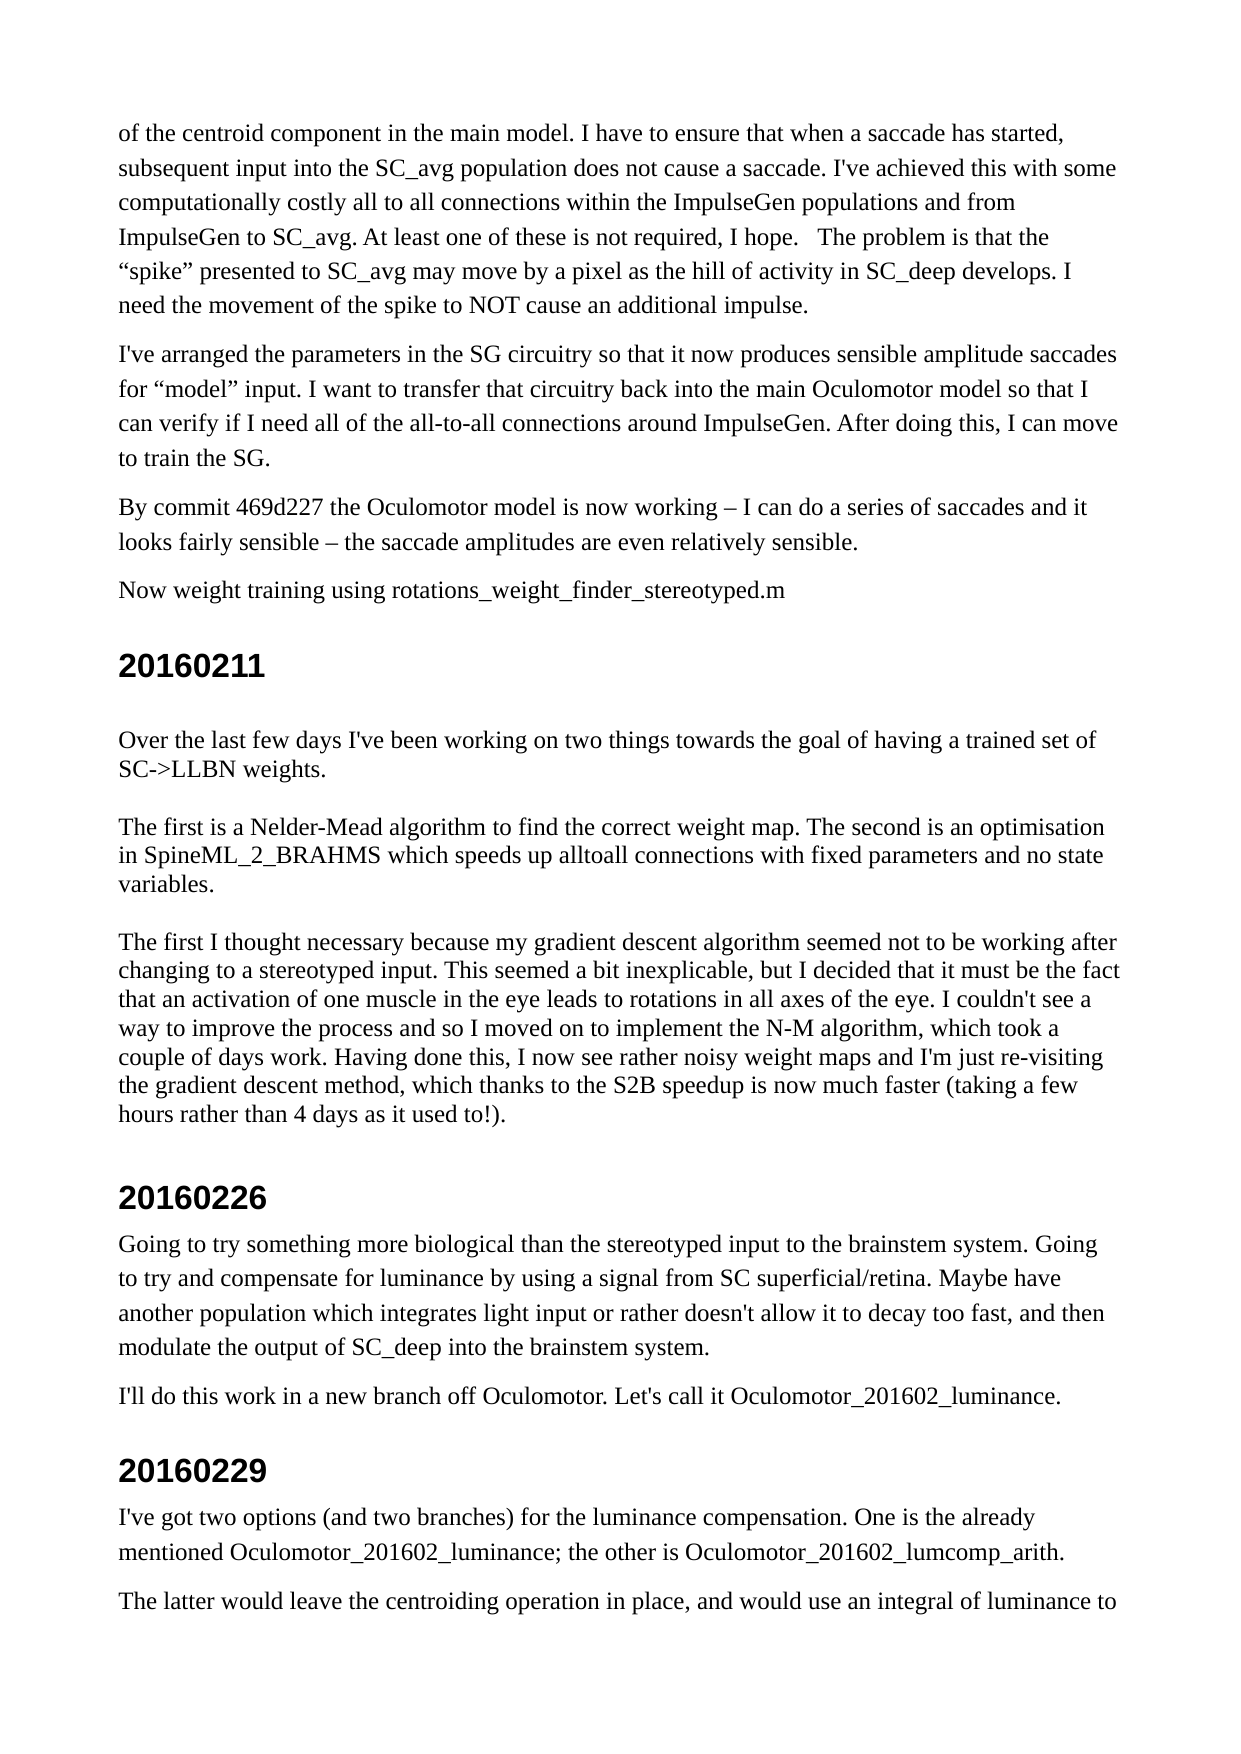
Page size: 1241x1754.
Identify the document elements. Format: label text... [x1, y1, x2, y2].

subtitle 20160211 [118, 646, 1122, 684]
text By commit 469d227 the Oculomotor model is now working – I can do a series of saccades and it looks fairly sensible – the saccade amplitudes are even relatively sensible. [118, 492, 1122, 555]
text of the centroid component in the main model. I have to ensure that when a saccade has started, subsequent input into the SC_avg population does not cause a saccade. I've achieved this with some computationally costly all to all connections within the ImpulseGen populations and from ImpulseGen to SC_avg. At least one of these is not required, I hope. The problem is that the “spike” presented to SC_avg may move by a pixel as the hill of activity in SC_deep develops. I need the movement of the spike to NOT cause an additional impulse. [118, 118, 1122, 319]
subtitle 20160229 [118, 1451, 1122, 1490]
text I've got two options (and two branches) for the luminance compensation. One is the already mentioned Oculomotor_201602_luminance; the other is Oculomotor_201602_lumcomp_arith. [118, 1502, 1122, 1565]
text The latter would leave the centroiding operation in place, and would use an integral of luminance to [118, 1586, 1122, 1614]
text I'll do this work in a new branch off Oculomotor. Let's call it Oculomotor_201602_luminance. [118, 1381, 1122, 1410]
text The first I thought necessary because my gradient descent algorithm seemed not to be working after changing to a stereotyped input. This seemed a bit inexplicable, but I decided that it must be the fact that an activation of one muscle in the eye leads to rotations in all axes of the eye. I couldn't see a way to improve the process and so I moved on to implement the N-M algorithm, which took a couple of days work. Having done this, I now see rather noisy weight maps and I'm just re-visiting the gradient descent method, which thanks to the S2B speedup is now much faster (taking a few hours rather than 4 days as it used to!). [118, 927, 1122, 1128]
text I've arranged the parameters in the SG circuitry so that it now produces sensible amplitude saccades for “model” input. I want to transfer that circuitry back into the main Oculomotor model so that I can verify if I need all of the all-to-all connections around ImpulseGen. After doing this, I can move to train the SG. [118, 339, 1122, 472]
text Going to try something more biological than the stereotyped input to the brainstem system. Going to try and compensate for luminance by using a signal from SC superficial/retina. Maybe have another population which integrates light input or rather doesn't allow it to decay too fast, and then modulate the output of SC_deep into the brainstem system. [118, 1229, 1122, 1361]
text Now weight training using rotations_weight_finder_stereotyped.m [118, 576, 1122, 604]
text The first is a Nelder-Mead algorithm to find the correct weight map. The second is an optimisation in SpineML_2_BRAHMS which speeds up alltoall connections with fixed parameters and no state variables. [118, 812, 1122, 898]
subtitle 20160226 [118, 1177, 1122, 1216]
text Over the last few days I've been working on two things towards the goal of having a trained set of SC->LLBN weights. [118, 725, 1122, 783]
